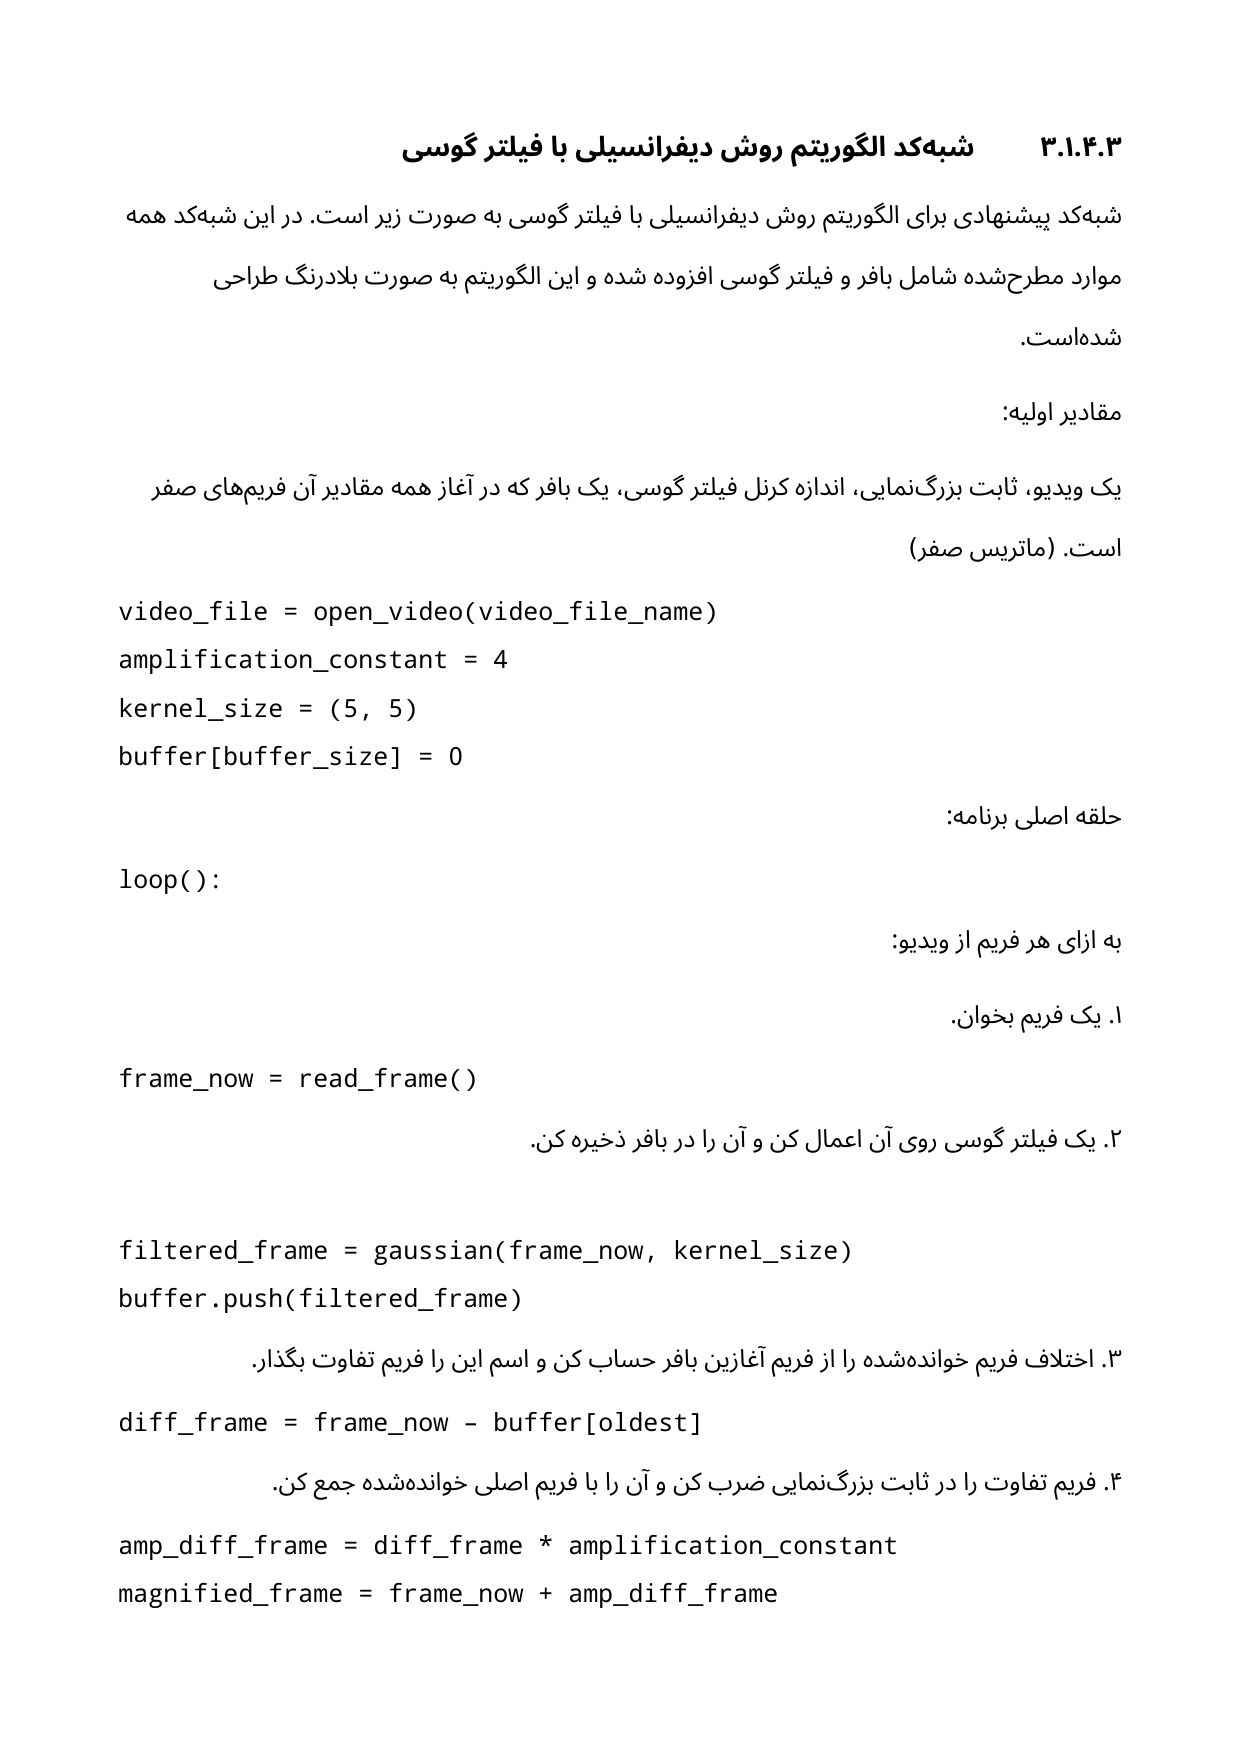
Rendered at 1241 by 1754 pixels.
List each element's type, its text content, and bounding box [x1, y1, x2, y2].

text buffer[buffer_size] = 0 [118, 742, 1122, 771]
text ۱. یک فریم بخوان. [118, 989, 1122, 1042]
text loop(): [118, 866, 1122, 895]
text شبه‌کد پیشنهادی برای الگوریتم روش دیفرانسیلی با فیلتر گوسی به صورت زیر است. در این شبه‌کد همه موارد مطرح‌شده شامل بافر و فیلتر گوسی افزوده شده و این الگوریتم به صورت بلادرنگ طراحی شده‌است. [118, 189, 1122, 363]
text ۳. اختلاف فریم خوانده‌شده را از فریم آغازین بافر حساب کن و اسم این را فریم تفاوت بگذار. [118, 1333, 1122, 1385]
text frame_now = read_frame() [118, 1064, 1122, 1094]
text ۲. یک فیلتر گوسی روی آن اعمال کن و آن را در بافر ذخیره کن. [118, 1113, 1122, 1165]
text یک ویدیو، ثابت بزرگ‌نمایی، اندازه کرنل فیلتر گوسی، یک بافر که در آغاز همه مقادیر آن فریم‌های صفر است. (ماتریس صفر) [118, 461, 1122, 575]
text حلقه اصلی برنامه: [118, 790, 1122, 843]
text amplification_constant = 4 [118, 646, 1122, 675]
text ۴. فریم تفاوت را در ثابت بزرگ‌نمایی ضرب کن و آن را با فریم اصلی خوانده‌شده جمع کن. [118, 1456, 1122, 1509]
text kernel_size = (5, 5) [118, 694, 1122, 723]
text diff_frame = frame_now – buffer[oldest] [118, 1408, 1122, 1437]
text filtered_frame = gaussian(frame_now, kernel_size) [118, 1236, 1122, 1265]
text به ازای هر فریم از ویدیو: [118, 914, 1122, 967]
text مقادیر اولیه: [118, 386, 1122, 439]
text magnified_frame = frame_now + amp_diff_frame [118, 1580, 1122, 1609]
text amp_diff_frame = diff_frame * amplification_constant [118, 1531, 1122, 1561]
text video_file = open_video(video_file_name) [118, 597, 1122, 627]
subtitle شبه‌کد الگوریتم روش دیفرانسیلی با فیلتر گوسی [118, 118, 1122, 177]
text buffer.push(filtered_frame) [118, 1284, 1122, 1314]
